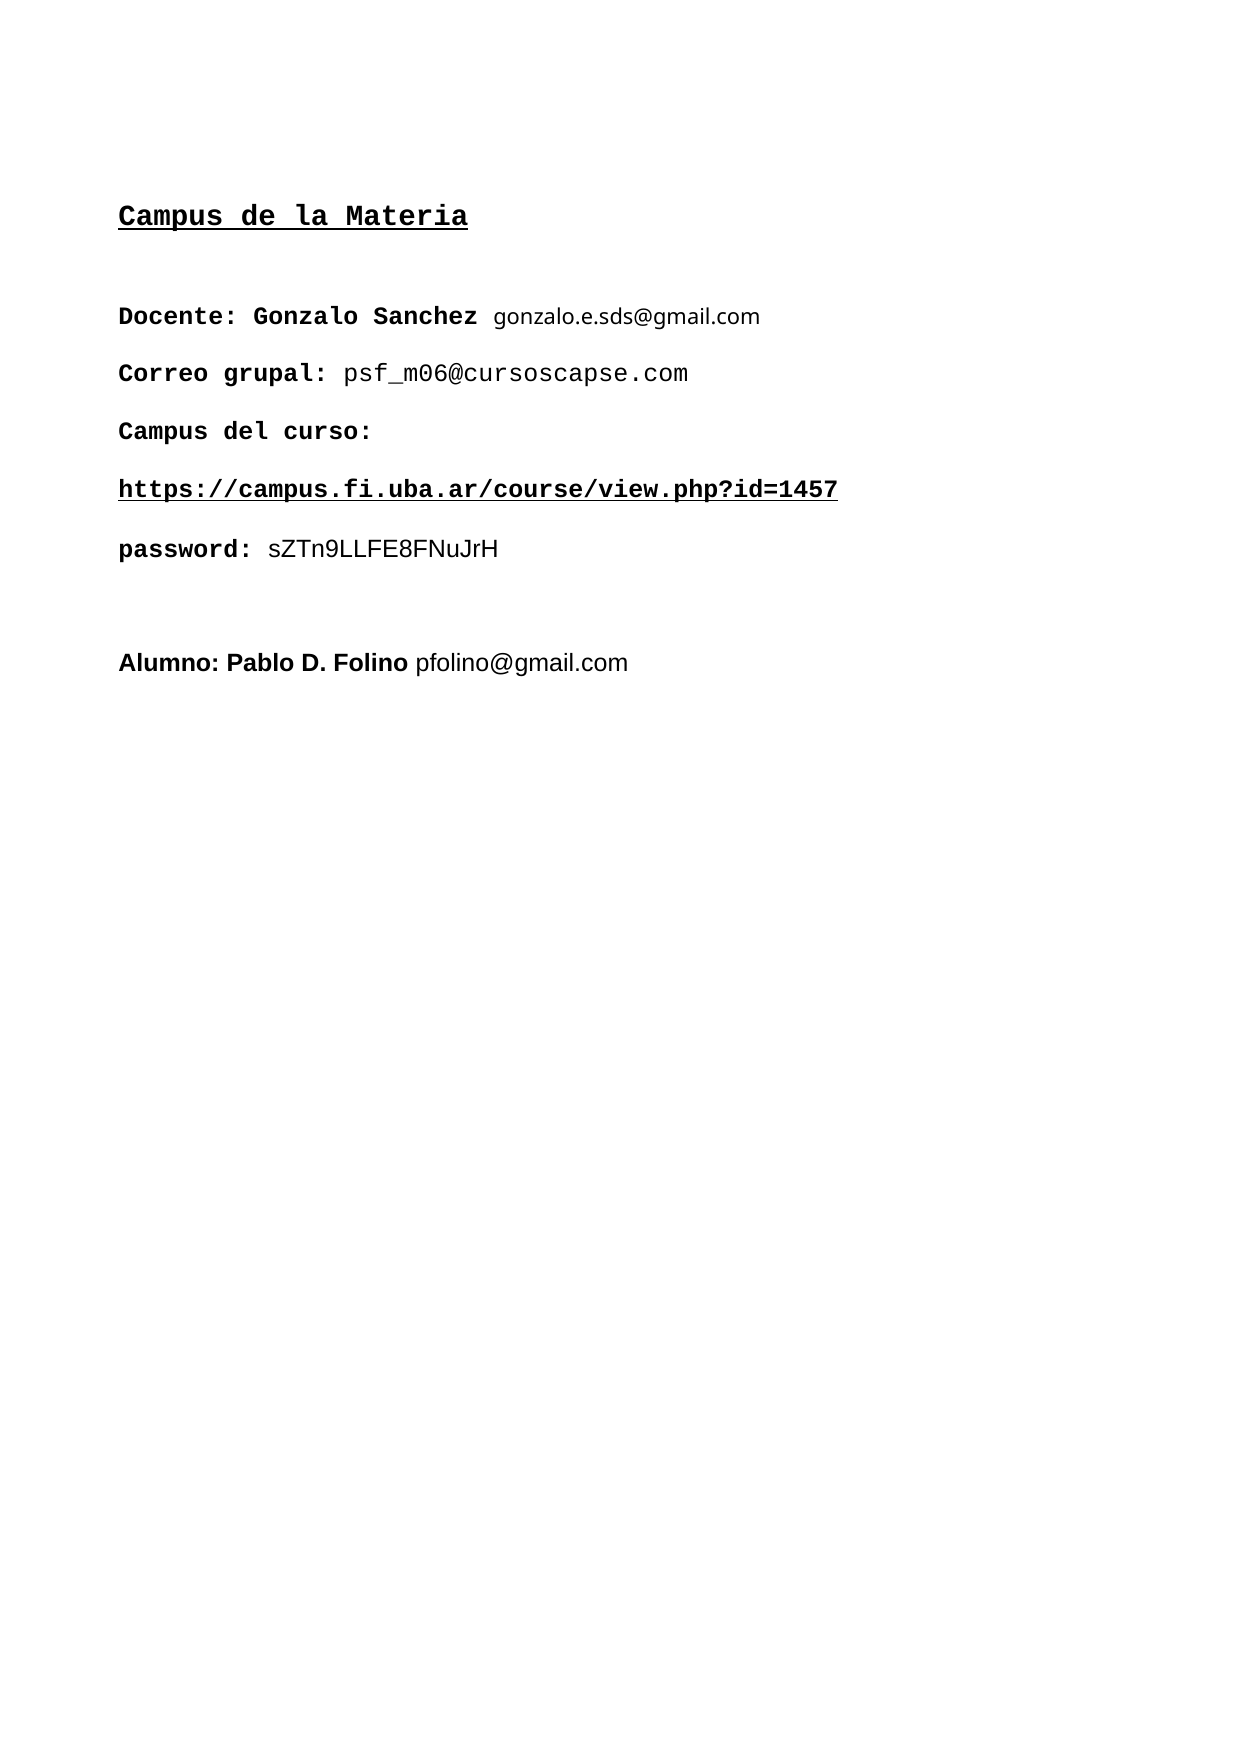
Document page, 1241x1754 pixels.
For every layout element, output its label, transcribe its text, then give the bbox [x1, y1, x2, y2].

text Correo grupal: psf_m06@cursoscapse.com [118, 361, 1122, 389]
text password: sZTn9LLFE8FNuJrH [118, 534, 1122, 565]
text Campus del curso: [118, 419, 1122, 447]
text Docente: Gonzalo Sanchez gonzalo.e.sds@gmail.com [118, 301, 1122, 332]
text https://campus.fi.uba.ar/course/view.php?id=1457 [118, 477, 1122, 505]
subtitle Campus de la Materia [118, 201, 1122, 234]
text Alumno: Pablo D. Folino pfolino@gmail.com [118, 648, 1122, 677]
